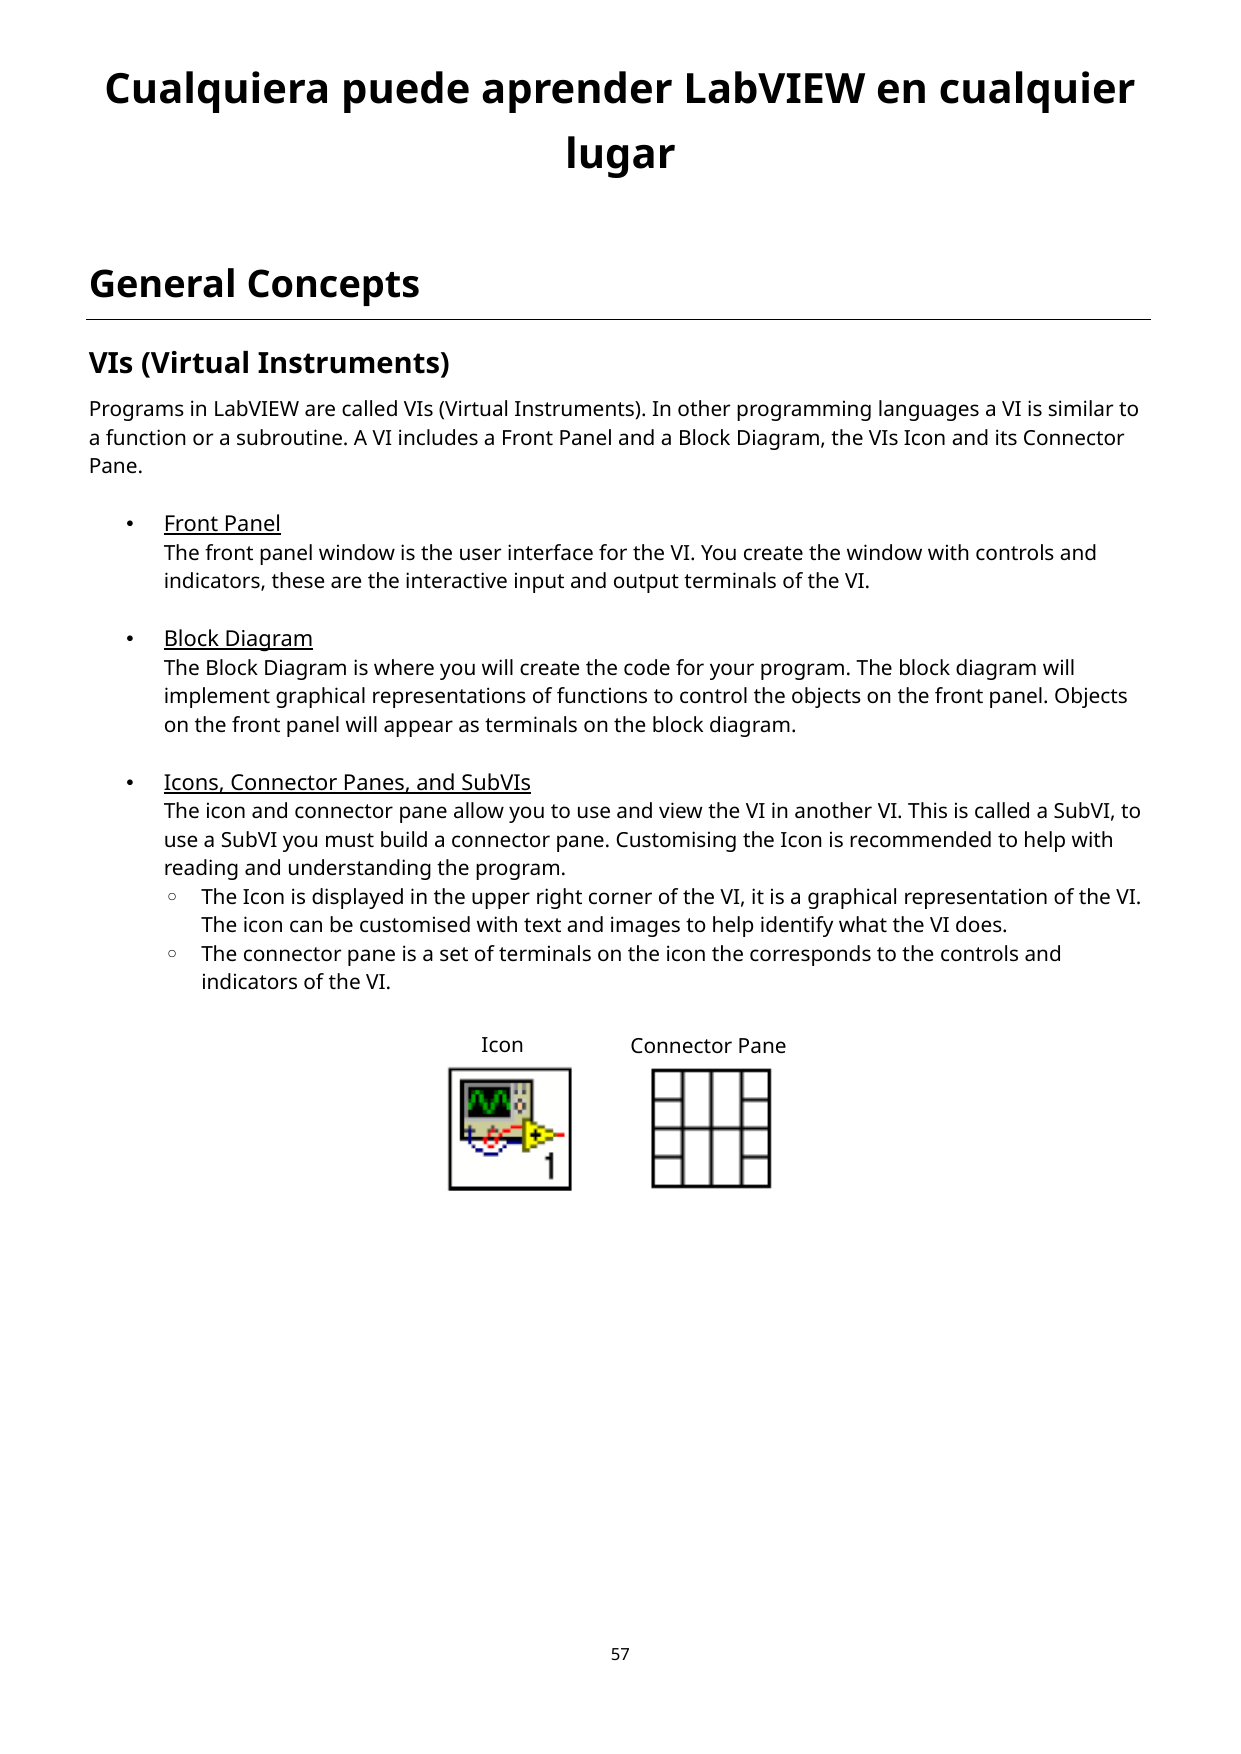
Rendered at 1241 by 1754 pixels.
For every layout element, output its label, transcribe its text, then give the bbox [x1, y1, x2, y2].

text Programs in LabVIEW are called VIs (Virtual Instruments). In other programming languages a VI is similar to a function or a subroutine. A VI includes a Front Panel and a Block Diagram, the VIs Icon and its Connector Pane. [88, 394, 1152, 480]
picture [436, 1057, 581, 1191]
subtitle General Concepts [88, 257, 1152, 309]
list Front Panel [126, 508, 1152, 538]
picture [642, 1053, 789, 1202]
list Icons, Connector Panes, and SubVIs [126, 767, 1152, 797]
list The Icon is displayed in the upper right corner of the VI, it is a graphical representation of the VI. The icon can be customised with text and images to help identify what the VI does. [163, 882, 1152, 939]
list The icon and connector pane allow you to use and view the VI in another VI. This is called a SubVI, to use a SubVI you must build a connector pane. Customising the Icon is recommended to help with reading and understanding the program. [126, 797, 1152, 882]
list Block Diagram [126, 623, 1152, 653]
list The front panel window is the user interface for the VI. You create the window with controls and indicators, these are the interactive input and output terminals of the VI. [126, 538, 1152, 595]
list The connector pane is a set of terminals on the icon the corresponds to the controls and indicators of the VI. [163, 939, 1152, 996]
subtitle VIs (Virtual Instruments) [88, 342, 1152, 382]
list The Block Diagram is where you will create the code for your program. The block diagram will implement graphical representations of functions to control the objects on the front panel. Objects on the front panel will appear as terminals on the block diagram. [126, 653, 1152, 738]
